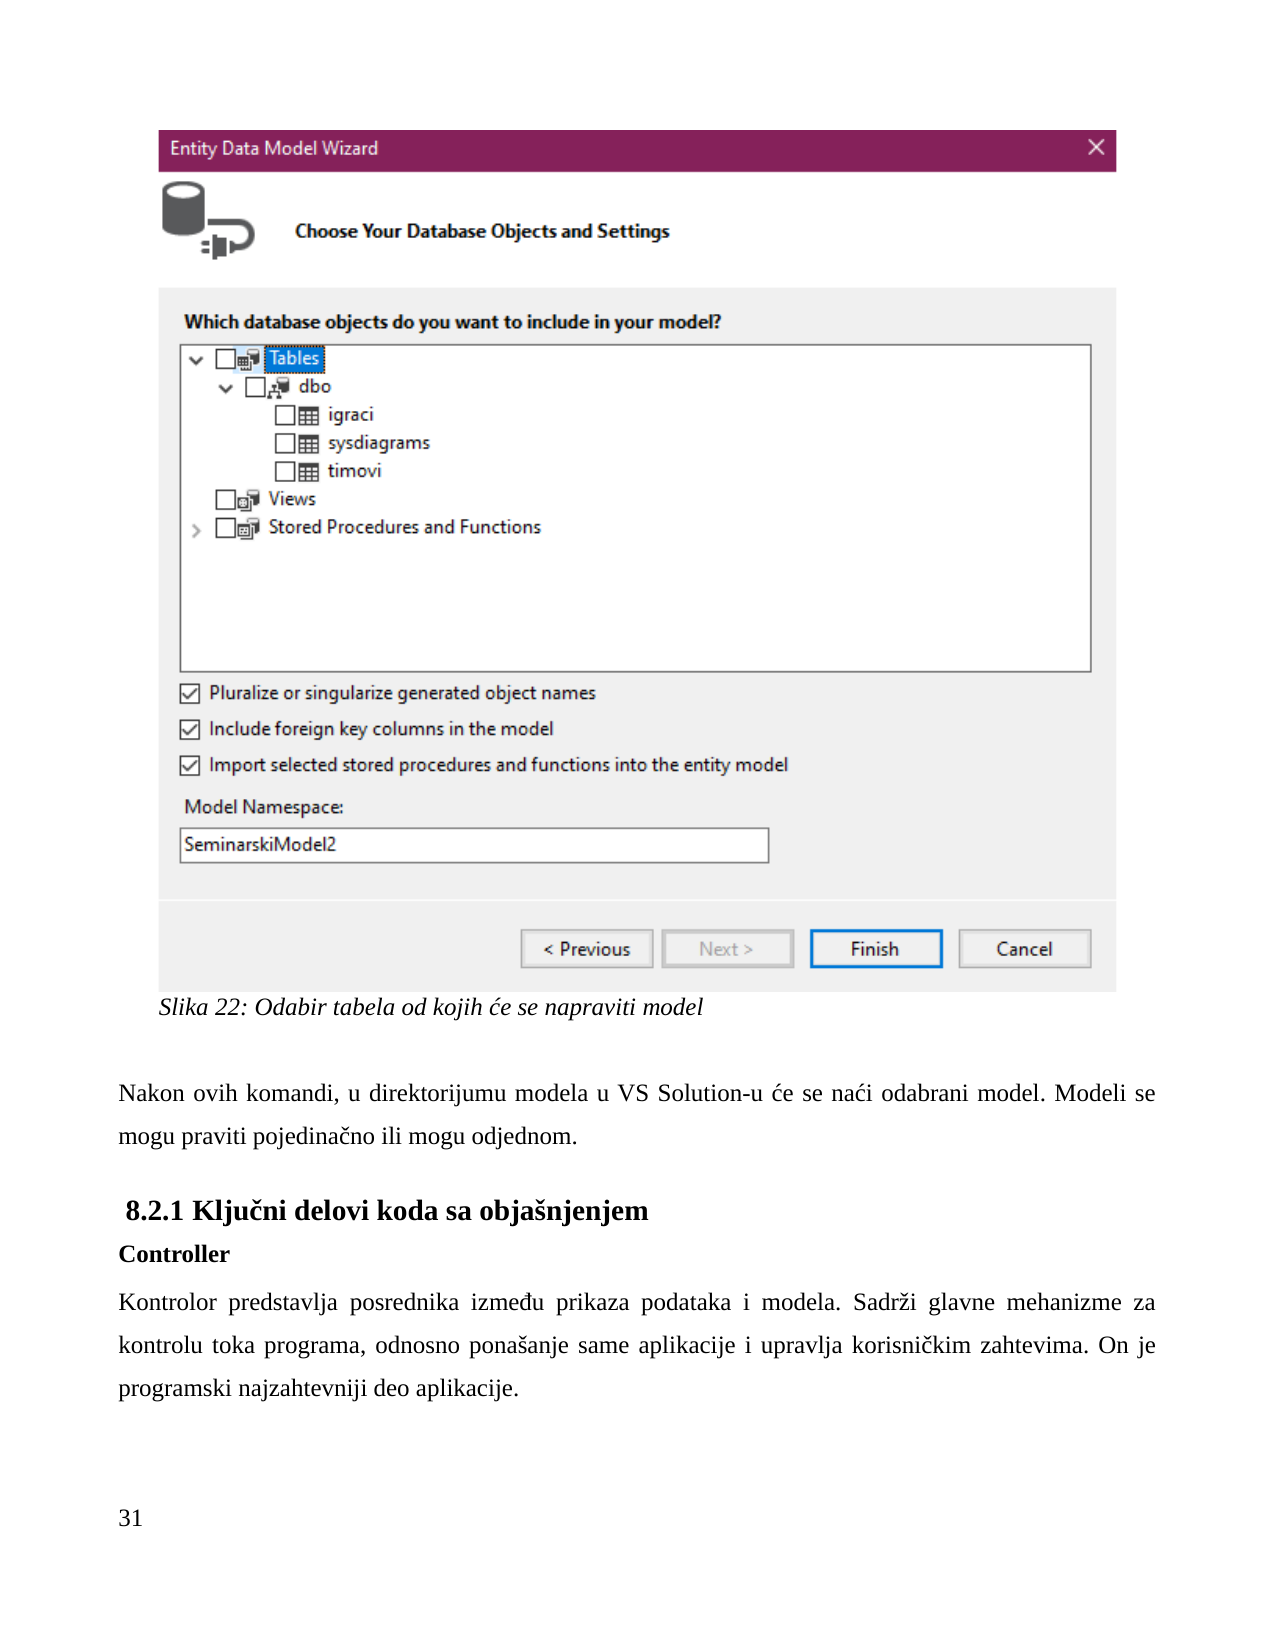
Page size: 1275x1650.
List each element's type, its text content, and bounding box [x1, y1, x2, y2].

subtitle Ključni delovi koda sa objašnjenjem [118, 1193, 1157, 1227]
text Kontrolor predstavlja posrednika između prikaza podataka i modela. Sadrži glavne mehanizme za kontrolu toka programa, odnosno ponašanje same aplikacije i upravlja korisničkim zahtevima. On je programski najzahtevniji deo aplikacije. [118, 1287, 1157, 1402]
text Slika 22: Odabir tabela od kojih će se napraviti model [158, 992, 1116, 1020]
picture [158, 130, 1117, 992]
text Nakon ovih komandi, u direktorijumu modela u VS Solution-u će se naći odabrani model. Modeli se mogu praviti pojedinačno ili mogu odjednom. [118, 118, 1157, 1150]
text Controller [118, 1239, 1157, 1268]
